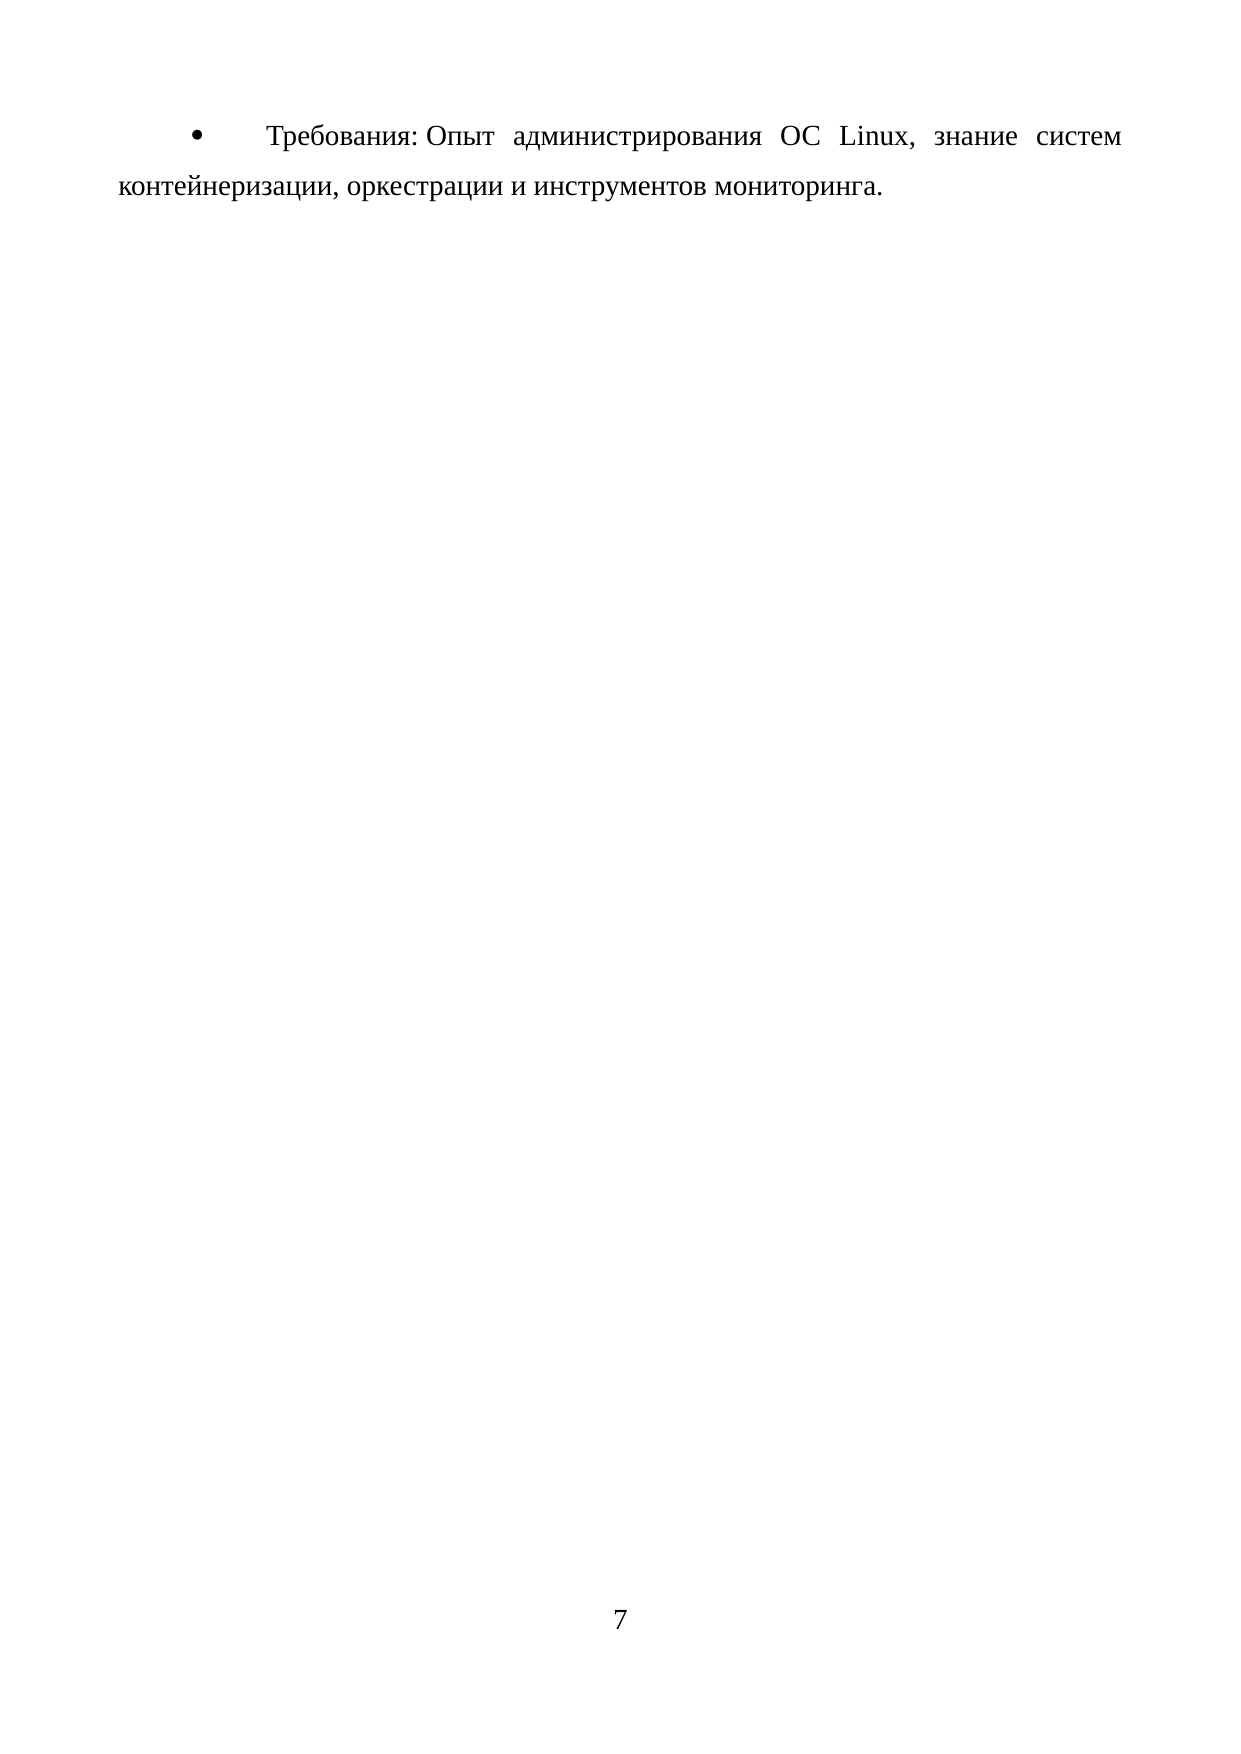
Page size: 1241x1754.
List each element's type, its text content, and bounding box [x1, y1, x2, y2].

list Требования: Опыт администрирования ОС Linux, знание систем контейнеризации, оркестрации и инструментов мониторинга. [118, 118, 1122, 202]
